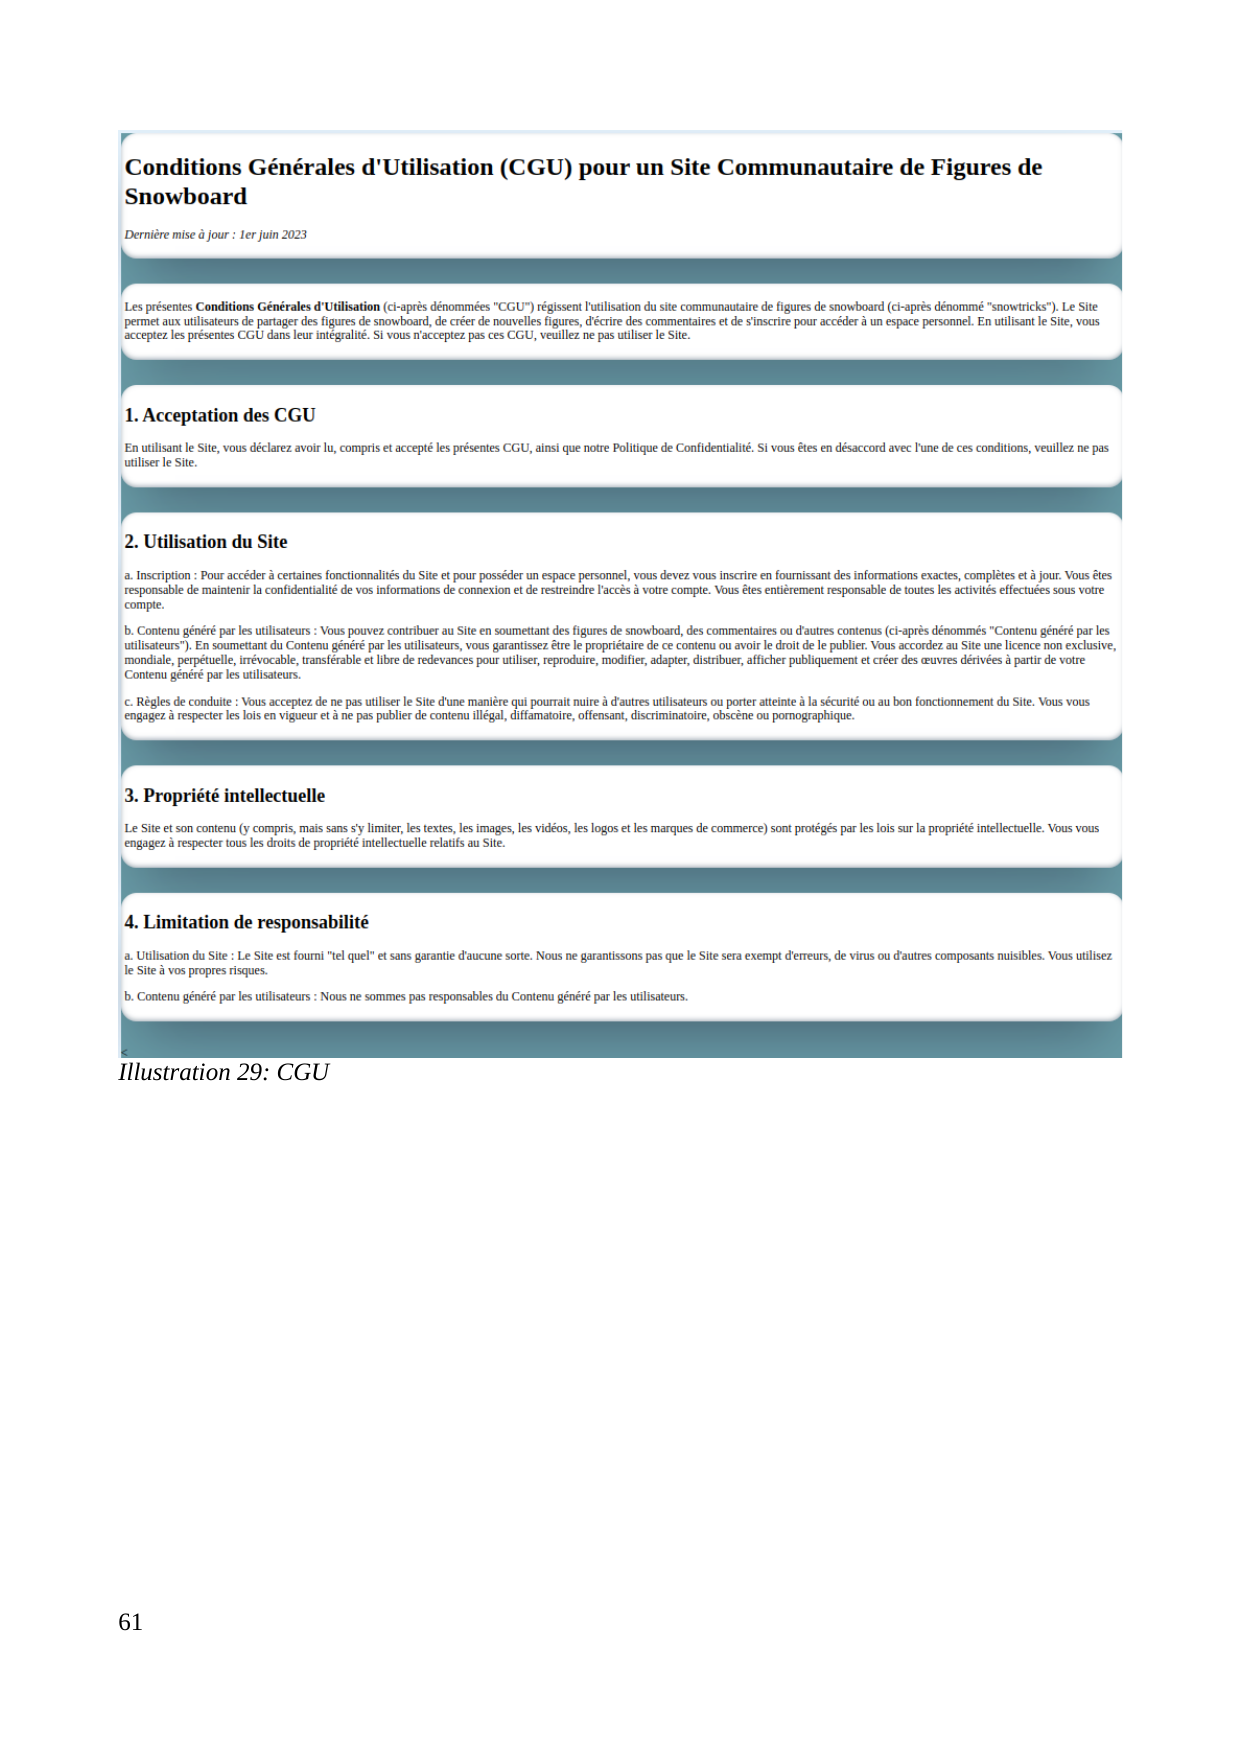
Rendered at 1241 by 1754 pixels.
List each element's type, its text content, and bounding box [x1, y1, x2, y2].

picture [118, 130, 1123, 1058]
text Illustration 29: CGU [118, 1058, 1122, 1086]
